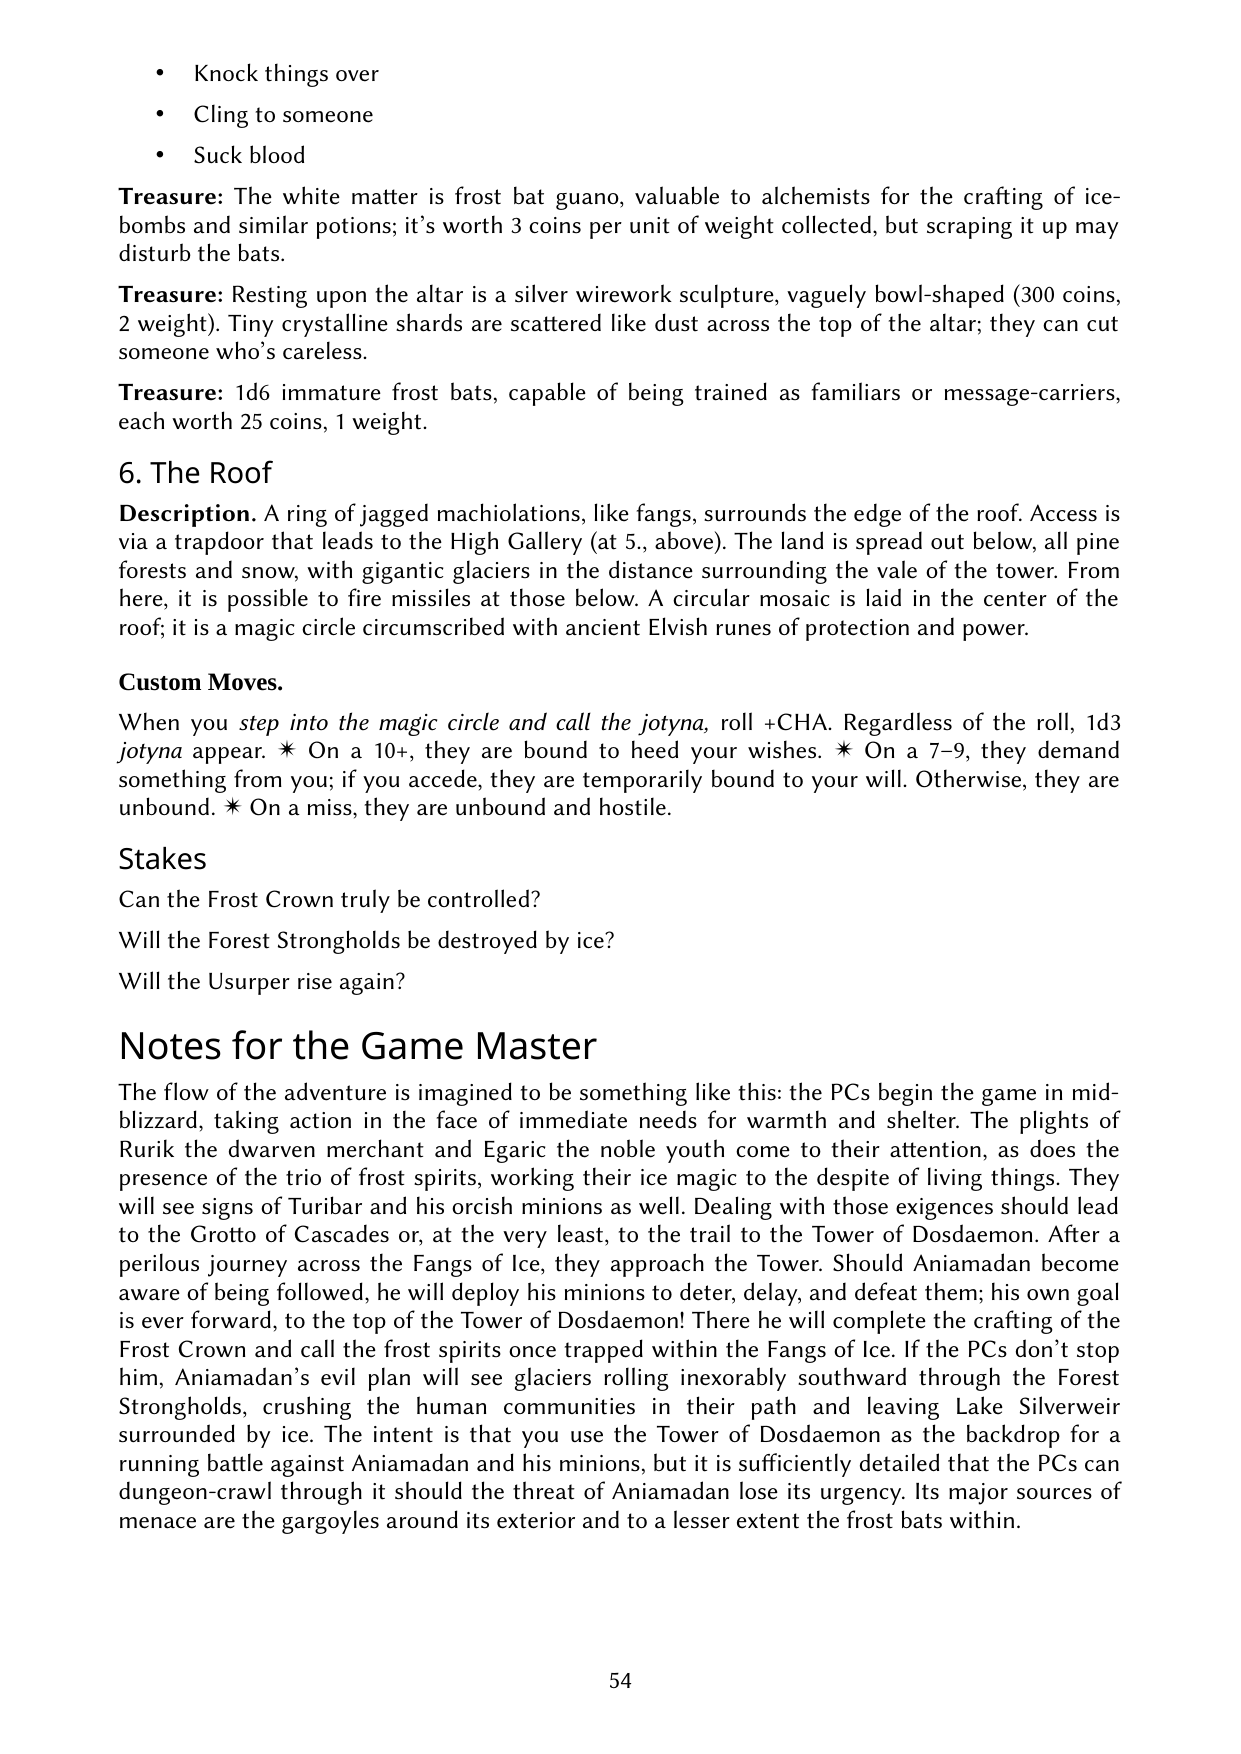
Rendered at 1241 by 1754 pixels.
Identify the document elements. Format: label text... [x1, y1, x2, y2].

list Knock things over [156, 59, 1122, 88]
subtitle Custom Moves. [118, 667, 1122, 695]
list Cling to someone [156, 100, 1122, 129]
text Treasure: 1d6 immature frost bats, capable of being trained as familiars or message-carriers, each worth 25 coins, 1 weight. [118, 378, 1122, 436]
text When you step into the magic circle and call the jotyna, roll +CHA. Regardless of the roll, 1d3 jotyna appear. ✴ On a 10+, they are bound to heed your wishes. ✴ On a 7–9, they demand something from you; if you accede, they are temporarily bound to your will. Otherwise, they are unbound. ✴ On a miss, they are unbound and hostile. [118, 708, 1122, 822]
subtitle 6. The Roof [118, 452, 1122, 492]
text Treasure: Resting upon the altar is a silver wirework sculpture, vaguely bowl-shaped (300 coins, 2 weight). Tiny crystalline shards are scattered like dust across the top of the altar; they can cut someone who’s careless. [118, 280, 1122, 366]
text Will the Forest Strongholds be destroyed by ice? [118, 926, 1122, 955]
text Treasure: The white matter is frost bat guano, valuable to alchemists for the crafting of ice-bombs and similar potions; it’s worth 3 coins per unit of weight collected, but scraping it up may disturb the bats. [118, 182, 1122, 268]
text Description. A ring of jagged machiolations, like fangs, surrounds the edge of the roof. Access is via a trapdoor that leads to the High Gallery (at 5., above). The land is spread out below, all pine forests and snow, with gigantic glaciers in the distance surrounding the vale of the tower. From here, it is possible to fire missiles at those below. A circular mosaic is laid in the center of the roof; it is a magic circle circumscribed with ancient Elvish runes of protection and power. [118, 499, 1122, 642]
text Can the Frost Crown truly be controlled? [118, 885, 1122, 914]
subtitle Notes for the Game Master [118, 1019, 1122, 1071]
text Will the Usurper rise again? [118, 967, 1122, 996]
list Suck blood [156, 141, 1122, 170]
text The flow of the adventure is imagined to be something like this: the PCs begin the game in mid-blizzard, taking action in the face of immediate needs for warmth and shelter. The plights of Rurik the dwarven merchant and Egaric the noble youth come to their attention, as does the presence of the trio of frost spirits, working their ice magic to the despite of living things. They will see signs of Turibar and his orcish minions as well. Dealing with those exigences should lead to the Grotto of Cascades or, at the very least, to the trail to the Tower of Dosdaemon. After a perilous journey across the Fangs of Ice, they approach the Tower. Should Aniamadan become aware of being followed, he will deploy his minions to deter, delay, and defeat them; his own goal is ever forward, to the top of the Tower of Dosdaemon! There he will complete the crafting of the Frost Crown and call the frost spirits once trapped within the Fangs of Ice. If the PCs don’t stop him, Aniamadan’s evil plan will see glaciers rolling inexorably southward through the Forest Strongholds, crushing the human communities in their path and leaving Lake Silverweir surrounded by ice. The intent is that you use the Tower of Dosdaemon as the backdrop for a running battle against Aniamadan and his minions, but it is sufficiently detailed that the PCs can dungeon-crawl through it should the threat of Aniamadan lose its urgency. Its major sources of menace are the gargoyles around its exterior and to a lesser extent the frost bats within. [118, 1078, 1122, 1534]
subtitle Stakes [118, 838, 1122, 878]
